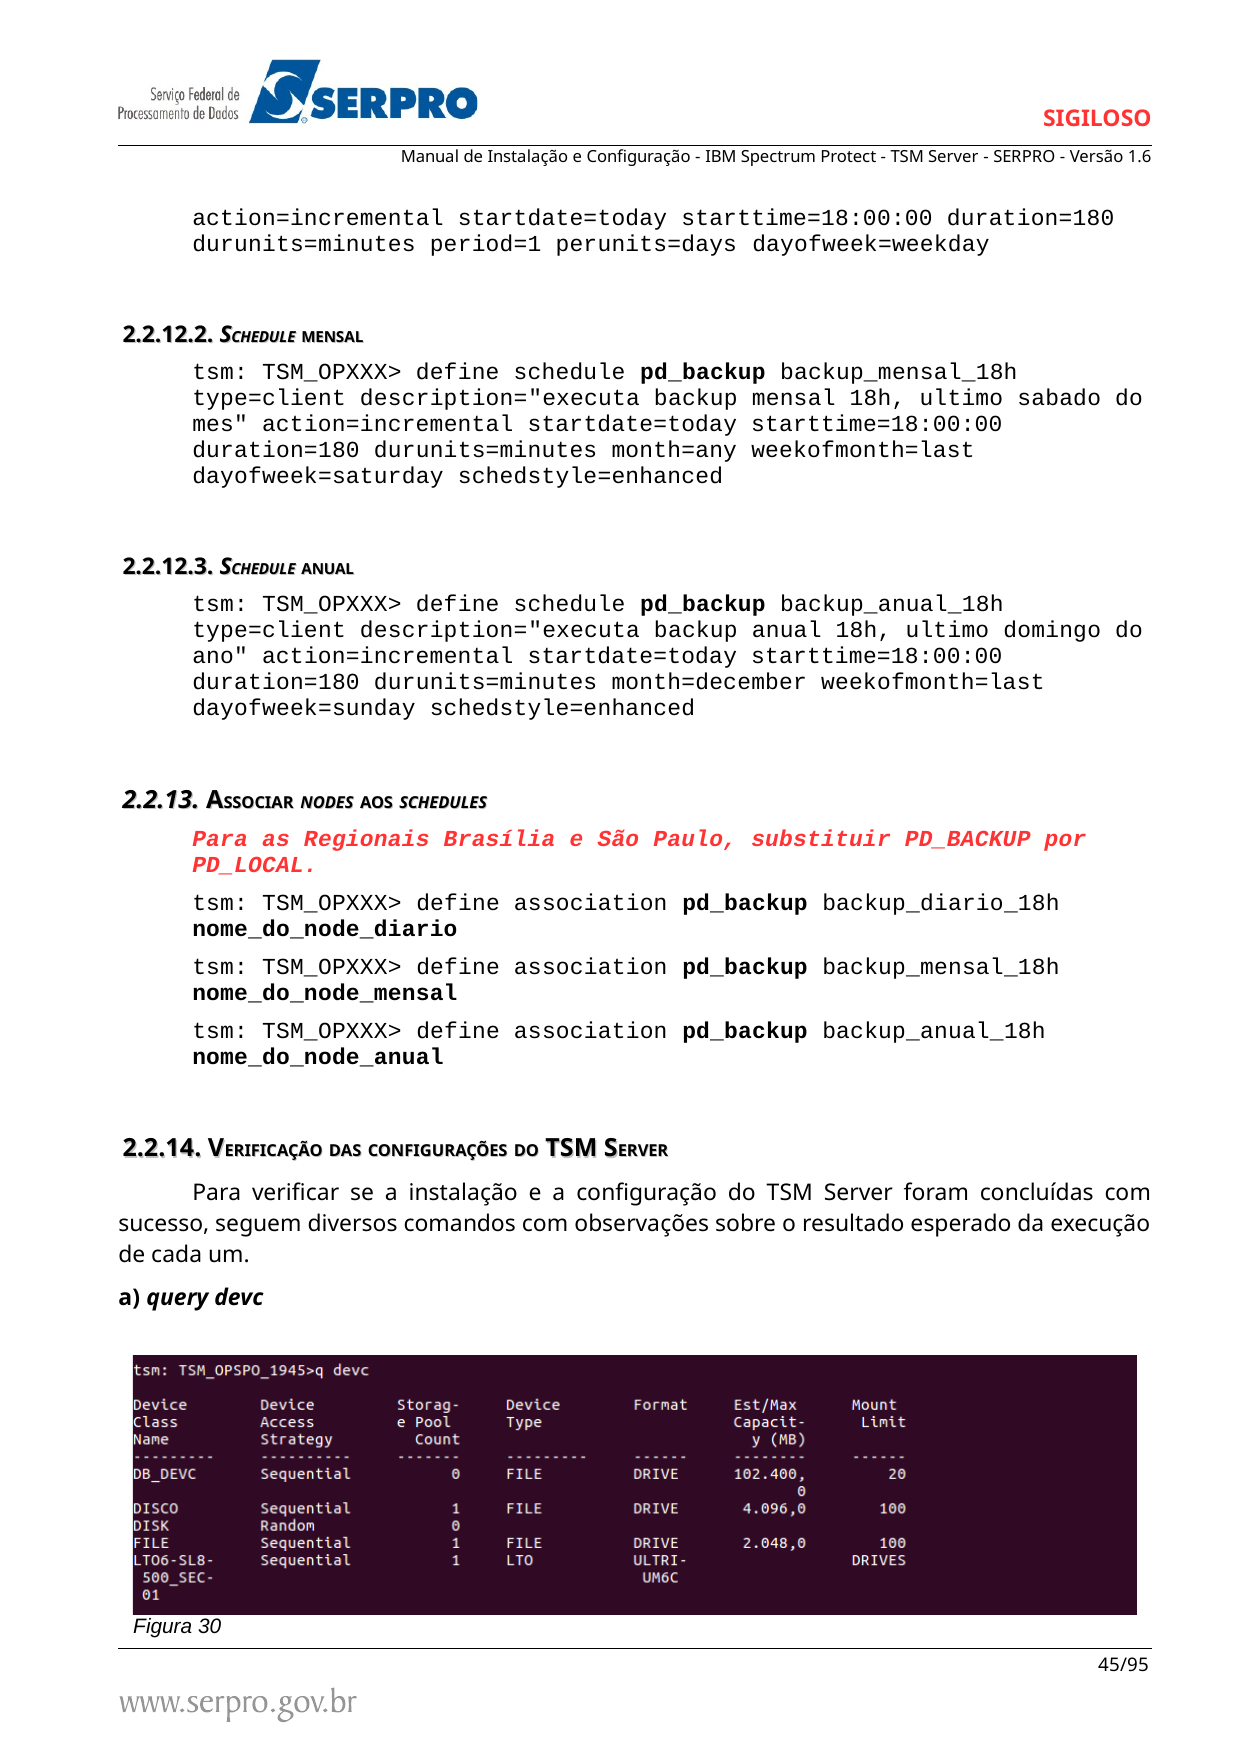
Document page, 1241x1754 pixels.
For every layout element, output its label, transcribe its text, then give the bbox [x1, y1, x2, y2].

text Para as Regionais Brasília e São Paulo, substituir PD_BACKUP por PD_LOCAL. [192, 828, 1152, 880]
subtitle Associar nodes aos schedules [118, 782, 1152, 816]
text Para verificar se a instalação e a configuração do TSM Server foram concluídas com sucesso, seguem diversos comandos com observações sobre o resultado esperado da execução de cada um. [118, 1176, 1152, 1269]
picture [118, 59, 478, 124]
text Figura 30 [133, 1615, 1137, 1638]
subtitle Schedule anual [118, 550, 1152, 581]
subtitle Verificação das configurações do TSM Server [118, 1130, 1152, 1164]
text tsm: TSM_OPXXX> define association pd_backup backup_mensal_18h nome_do_node_mensal [192, 955, 1152, 1007]
text a) query devc [118, 1281, 1152, 1312]
text tsm: TSM_OPXXX> define schedule pd_backup backup_mensal_18h type=client description="executa backup mensal 18h, ultimo sabado do mes" action=incremental startdate=today starttime=18:00:00 duration=180 durunits=minutes month=any weekofmonth=last dayofweek=saturday schedstyle=enhanced [192, 361, 1152, 491]
text tsm: TSM_OPXXX> define association pd_backup backup_anual_18h nome_do_node_anual [192, 1019, 1152, 1071]
subtitle Schedule mensal [118, 318, 1152, 349]
text action=incremental startdate=today starttime=18:00:00 duration=180 durunits=minutes period=1 perunits=days dayofweek=weekday [192, 207, 1152, 259]
picture [132, 1355, 1137, 1615]
text tsm: TSM_OPXXX> define association pd_backup backup_diario_18h nome_do_node_diario [192, 892, 1152, 944]
text tsm: TSM_OPXXX> define schedule pd_backup backup_anual_18h type=client description="executa backup anual 18h, ultimo domingo do ano" action=incremental startdate=today starttime=18:00:00 duration=180 durunits=minutes month=december weekofmonth=last dayofweek=sunday schedstyle=enhanced [192, 593, 1152, 723]
